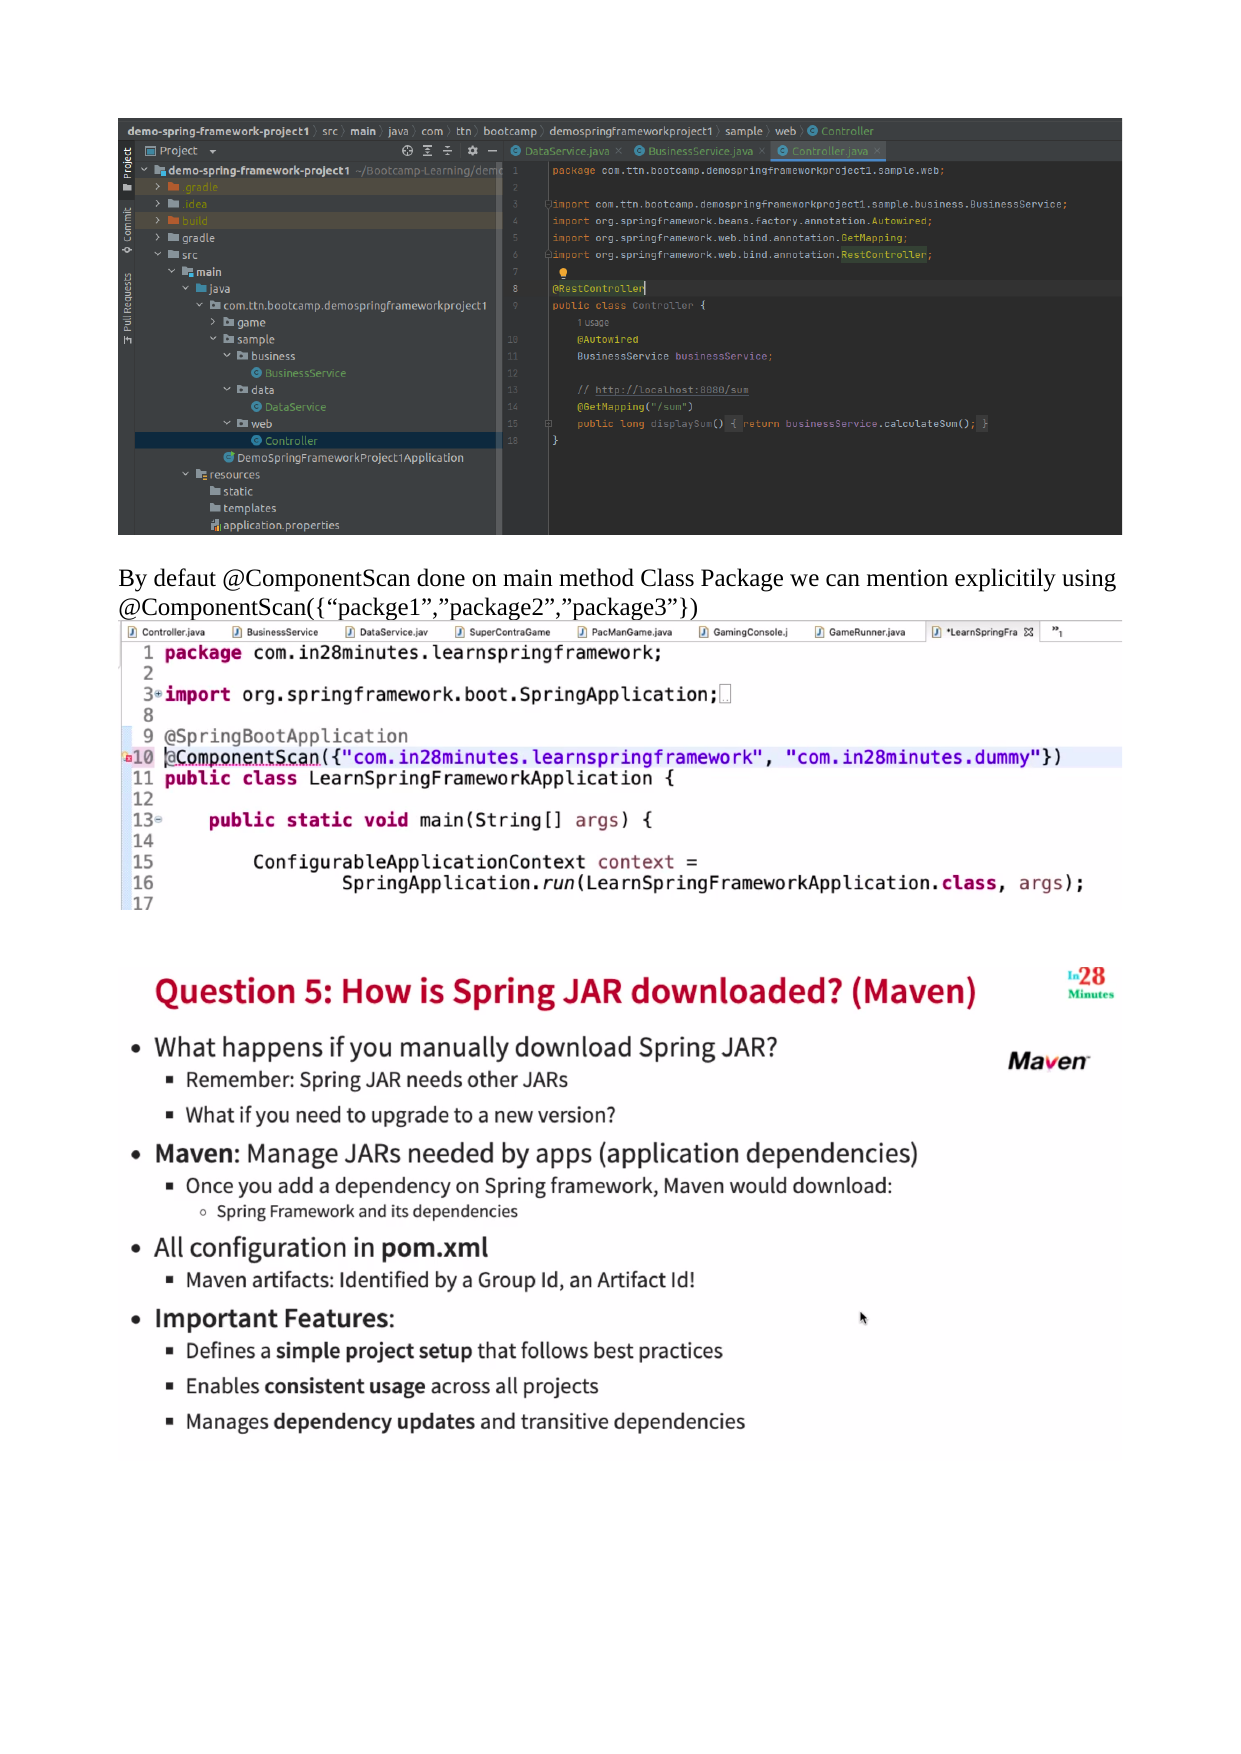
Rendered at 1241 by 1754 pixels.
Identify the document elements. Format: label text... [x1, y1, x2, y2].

picture [118, 118, 1123, 535]
picture [118, 620, 1123, 910]
text By defaut @ComponentScan done on main method Class Package we can mention explicitily using @ComponentScan({“packge1”,”package2”,”package3”}) [118, 563, 1122, 620]
picture [118, 967, 1123, 1461]
